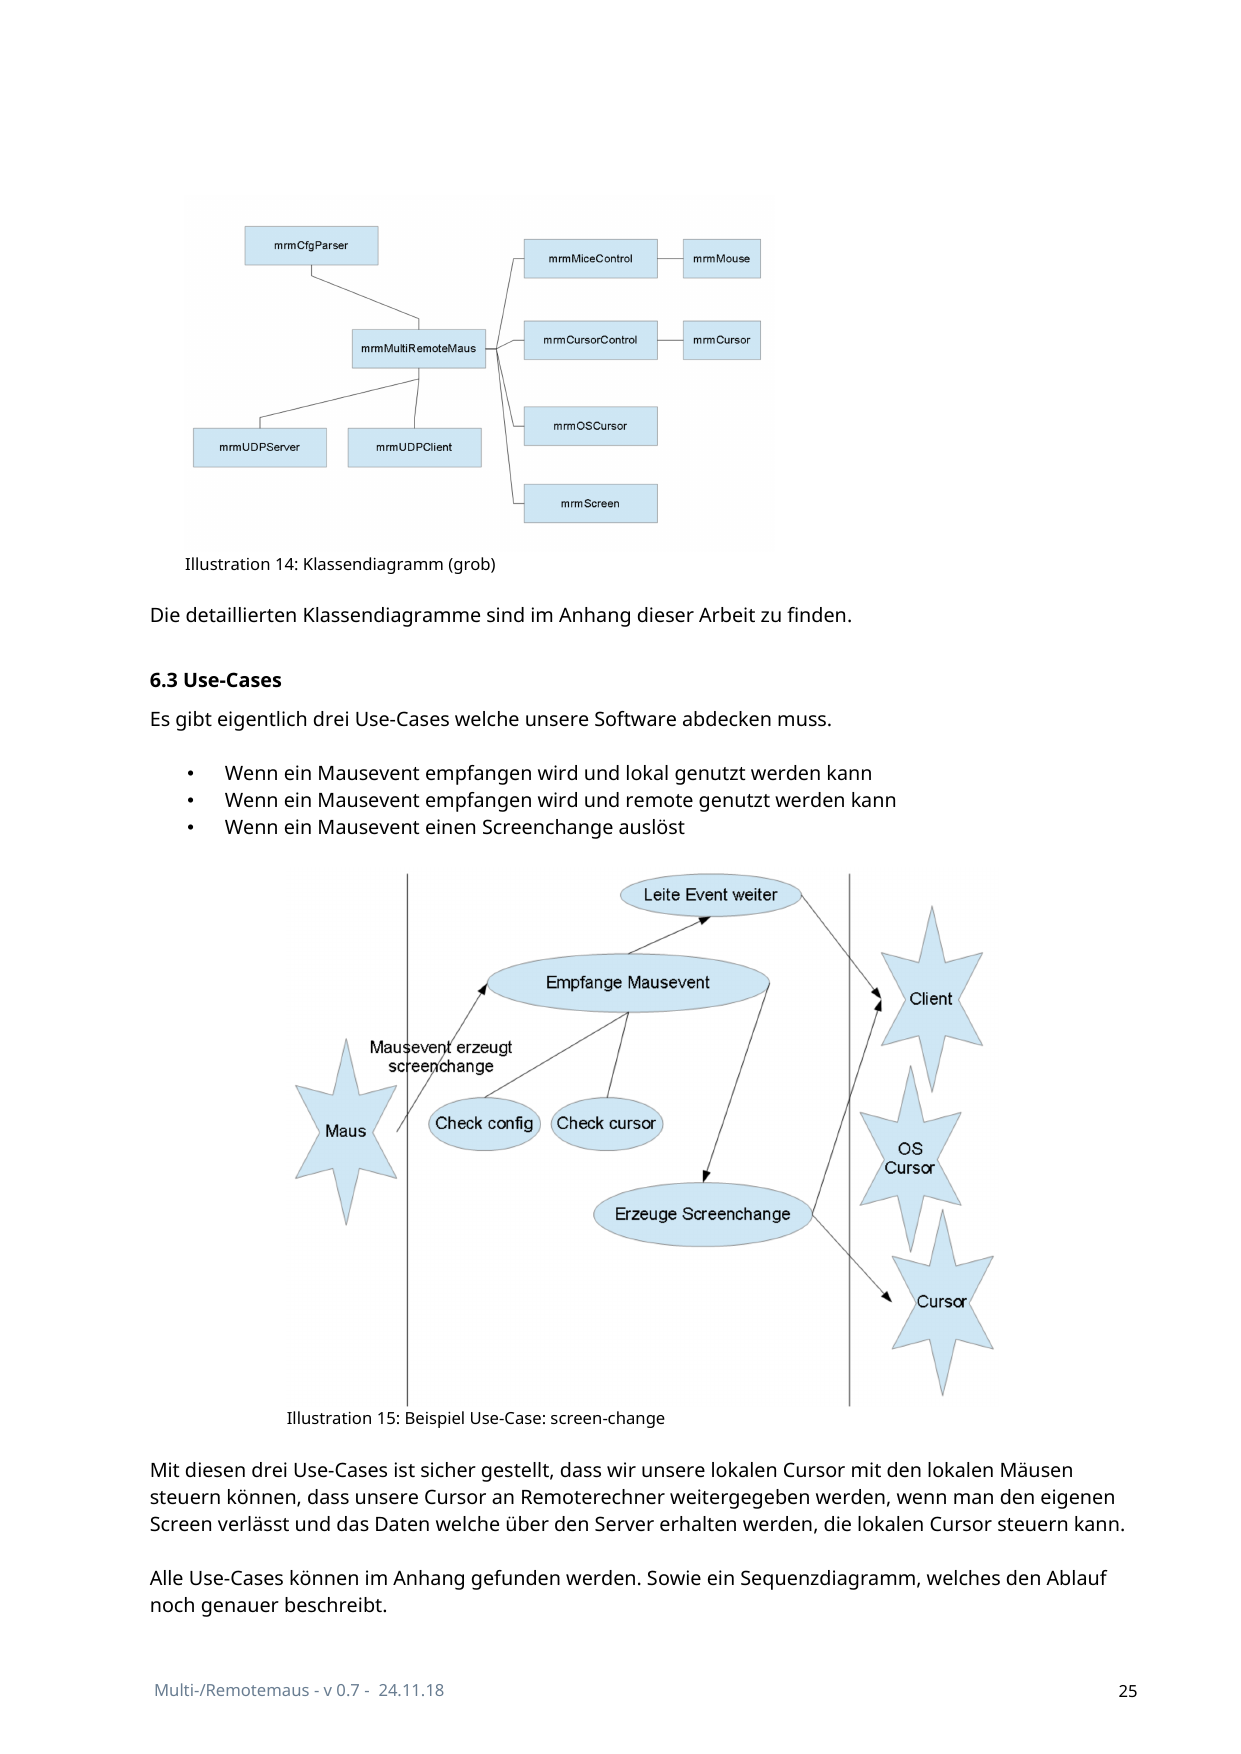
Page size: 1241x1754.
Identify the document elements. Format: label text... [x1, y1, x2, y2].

picture [286, 867, 999, 1407]
list Wenn ein Mausevent einen Screenchange auslöst [187, 814, 1136, 841]
subtitle Use-Cases [149, 666, 1136, 693]
list Wenn ein Mausevent empfangen wird und lokal genutzt werden kann [187, 760, 1136, 787]
list Wenn ein Mausevent empfangen wird und remote genutzt werden kann [187, 787, 1136, 814]
text Mit diesen drei Use-Cases ist sicher gestellt, dass wir unsere lokalen Cursor mit den lokalen Mäusen steuern können, dass unsere Cursor an Remoterechner weitergegeben werden, wenn man den eigenen Screen verlässt und das Daten welche über den Server erhalten werden, die lokalen Cursor steuern kann. [149, 1456, 1136, 1537]
picture [184, 195, 775, 552]
text Illustration : Beispiel Use-Case: screen-change [287, 1407, 998, 1429]
text Es gibt eigentlich drei Use-Cases welche unsere Software abdecken muss. [149, 706, 1136, 733]
text Illustration : Klassendiagramm (grob) [185, 552, 774, 575]
text Alle Use-Cases können im Anhang gefunden werden. Sowie ein Sequenzdiagramm, welches den Ablauf noch genauer beschreibt. [149, 1564, 1136, 1618]
text Die detaillierten Klassendiagramme sind im Anhang dieser Arbeit zu finden. [149, 602, 1136, 629]
